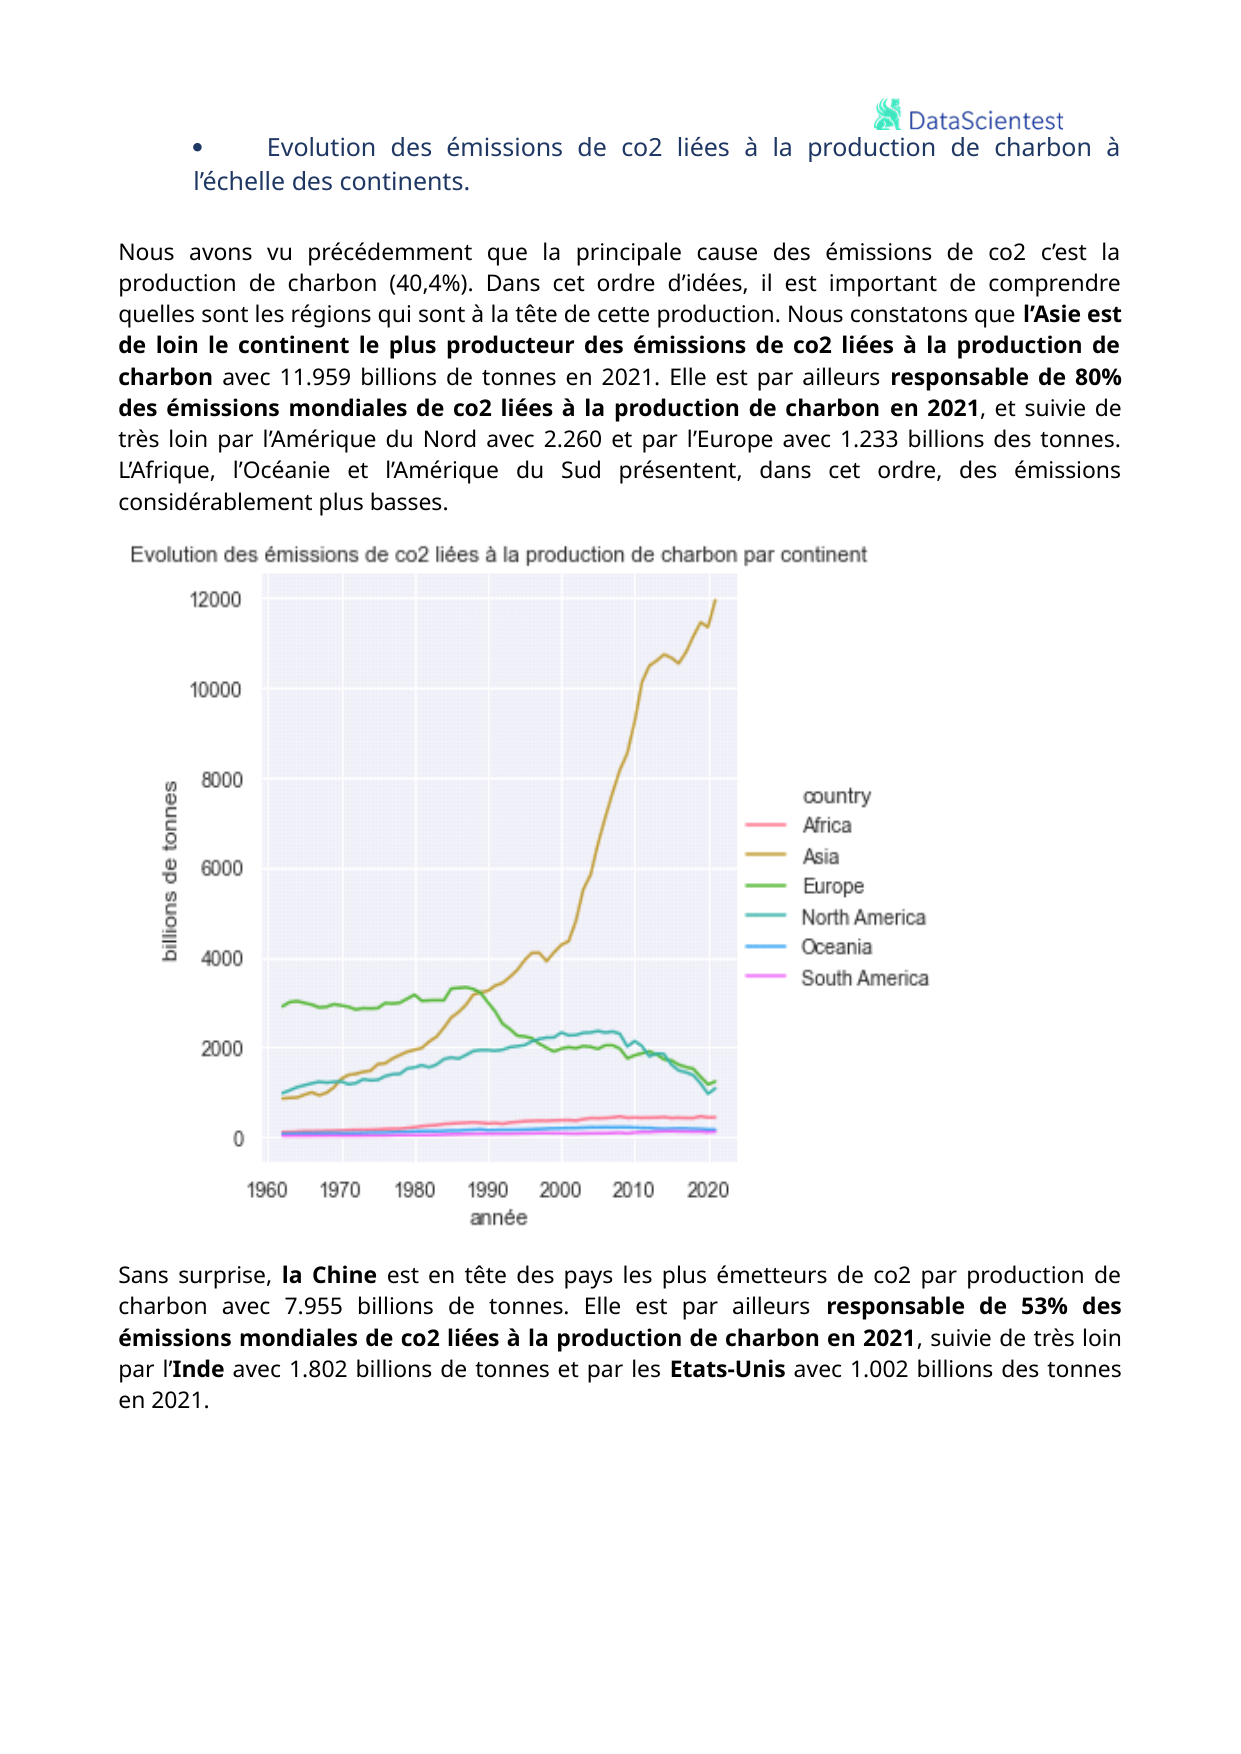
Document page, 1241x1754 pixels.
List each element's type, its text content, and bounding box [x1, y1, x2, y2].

text Sans surprise, la Chine est en tête des pays les plus émetteurs de co2 par production de charbon avec 7.955 billions de tonnes. Elle est par ailleurs responsable de 53% des émissions mondiales de co2 liées à la production de charbon en 2021, suivie de très loin par l’Inde avec 1.802 billions de tonnes et par les Etats-Unis avec 1.002 billions des tonnes en 2021. [118, 1259, 1122, 1415]
list Evolution des émissions de co2 liées à la production de charbon à l’échelle des continents. [193, 129, 1122, 197]
text Nous avons vu précédemment que la principale cause des émissions de co2 c’est la production de charbon (40,4%). Dans cet ordre d’idées, il est important de comprendre quelles sont les régions qui sont à la tête de cette production. Nous constatons que l’Asie est de loin le continent le plus producteur des émissions de co2 liées à la production de charbon avec 11.959 billions de tonnes en 2021. Elle est par ailleurs responsable de 80% des émissions mondiales de co2 liées à la production de charbon en 2021, et suivie de très loin par l’Amérique du Nord avec 2.260 et par l’Europe avec 1.233 billions des tonnes. L’Afrique, l’Océanie et l’Amérique du Sud présentent, dans cet ordre, des émissions considérablement plus basses. [118, 236, 1122, 517]
